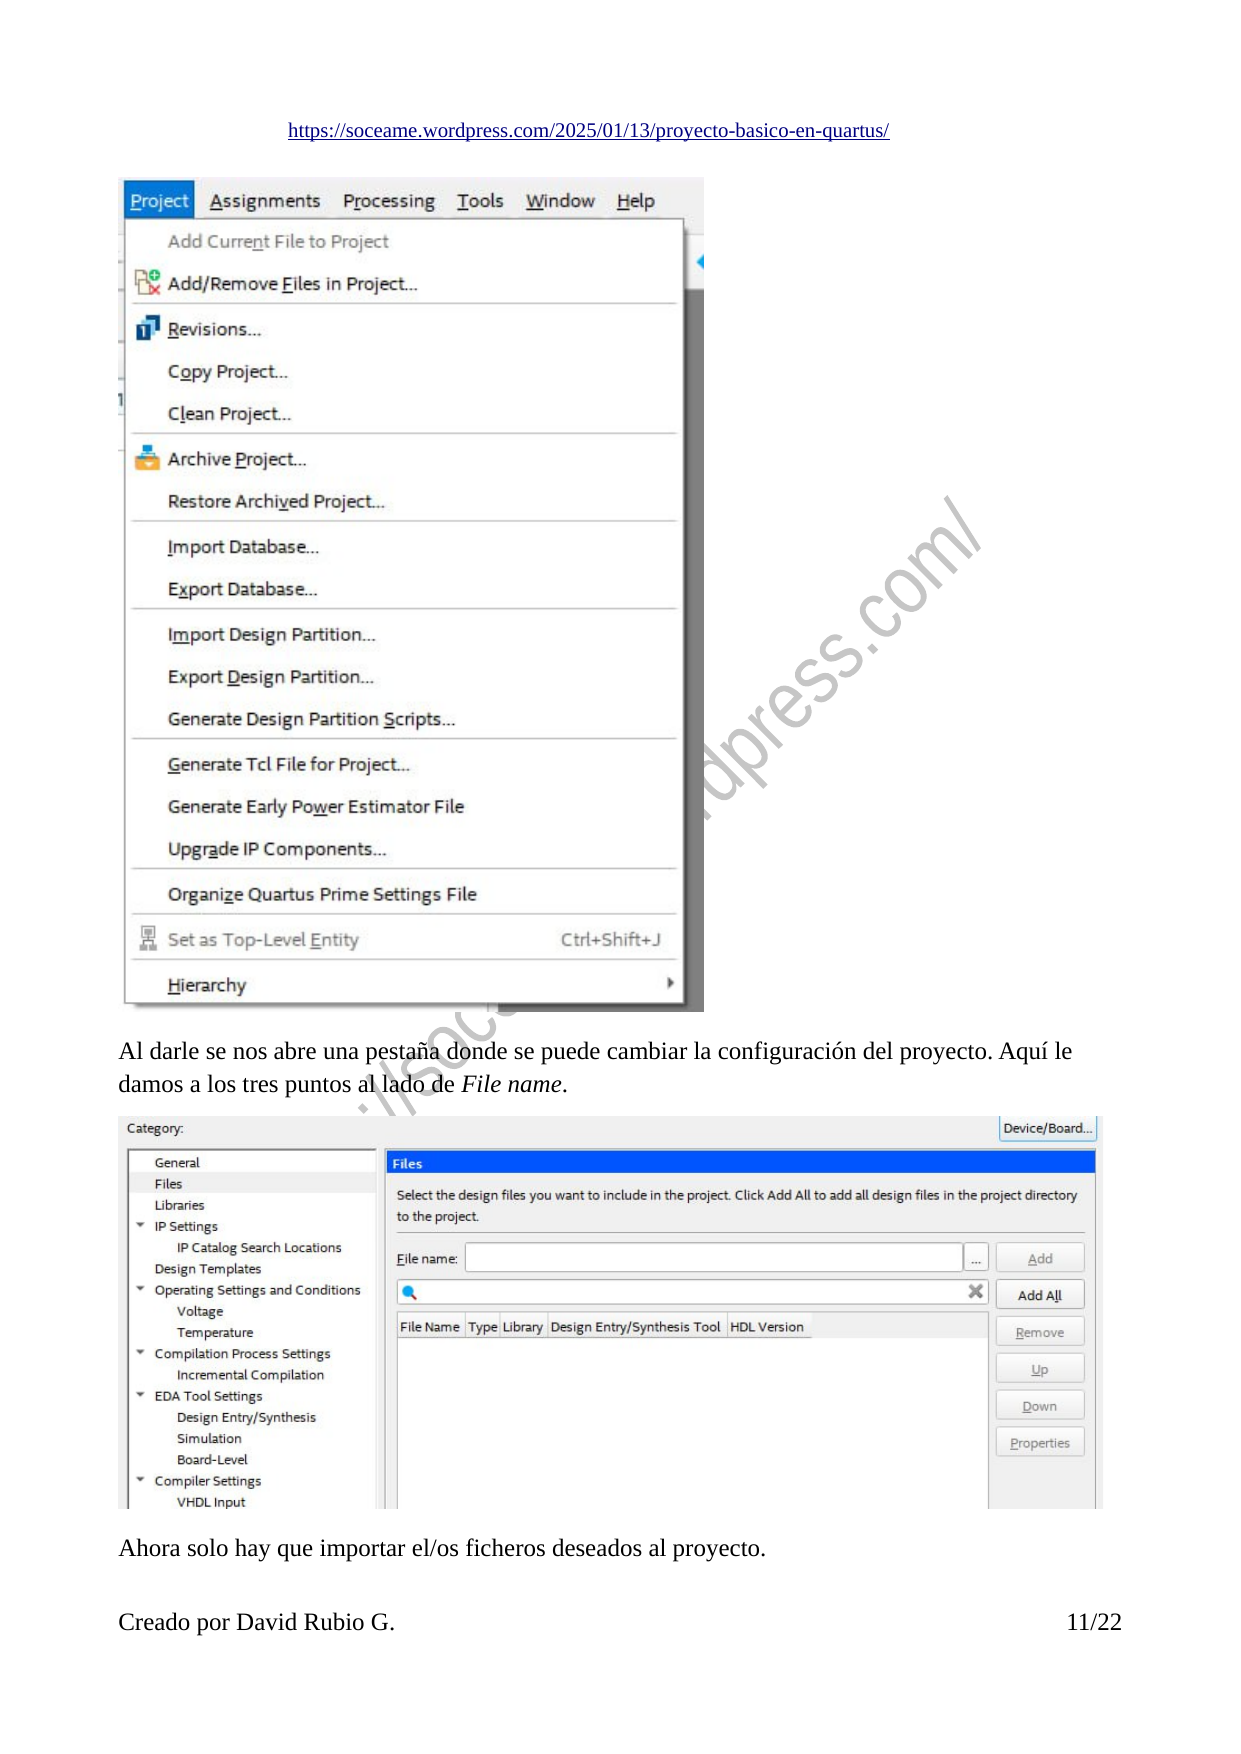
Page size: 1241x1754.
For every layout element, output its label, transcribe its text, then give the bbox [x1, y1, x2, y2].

picture [118, 1116, 1104, 1509]
text Ahora solo hay que importar el/os ficheros deseados al proyecto. [118, 1533, 1122, 1562]
text Al darle se nos abre una pestaña donde se puede cambiar la configuración del proyecto. Aquí le damos a los tres puntos al lado de File name. [118, 1036, 1122, 1097]
picture [118, 177, 704, 1012]
